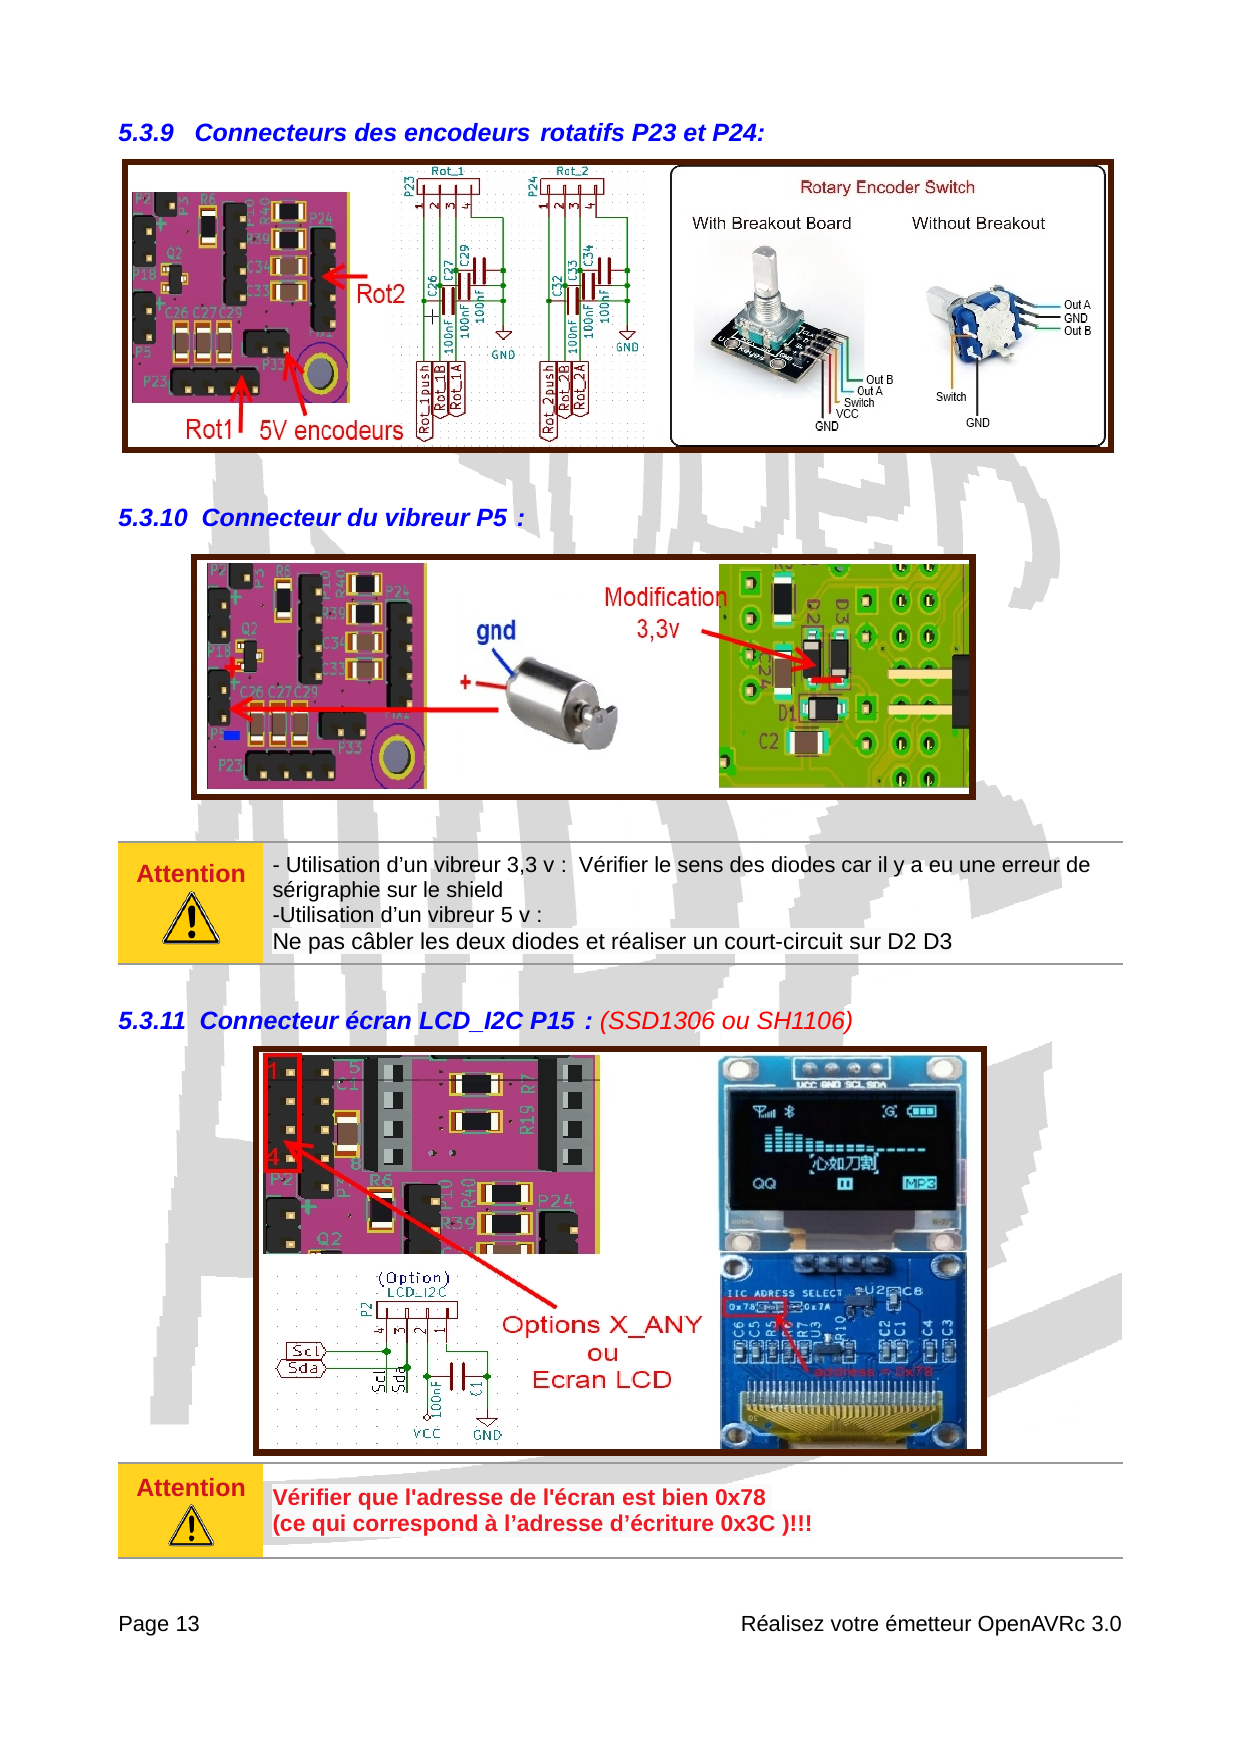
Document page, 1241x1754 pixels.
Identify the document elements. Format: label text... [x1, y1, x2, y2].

picture [158, 887, 224, 948]
picture [128, 165, 1108, 447]
table_header - Utilisation d’un vibreur 3,3 v : Vérifier le sens des diodes car il y a eu une erreur de sérigraphie sur le shield -Utilisation d’un vibreur 5 v : Ne pas câbler les deux diodes et réaliser un court-circuit sur D2 D3 [264, 843, 1122, 963]
picture [259, 1052, 981, 1449]
table_header Attention [118, 843, 263, 963]
table_header Vérifier que l'adresse de l'écran est bien 0x78 (ce qui correspond à l’adresse d’écriture 0x3C )!!! [264, 1464, 1122, 1557]
subtitle 5.3.10 Connecteur du vibreur P5 : [118, 503, 1122, 532]
table_header Attention [118, 1464, 263, 1557]
picture [197, 560, 969, 794]
picture [165, 1501, 217, 1549]
subtitle 5.3.9 Connecteurs des encodeurs rotatifs P23 et P24: [118, 118, 1122, 147]
subtitle 5.3.11 Connecteur écran LCD_I2C P15 : (SSD1306 ou SH1106) [118, 1006, 1122, 1034]
